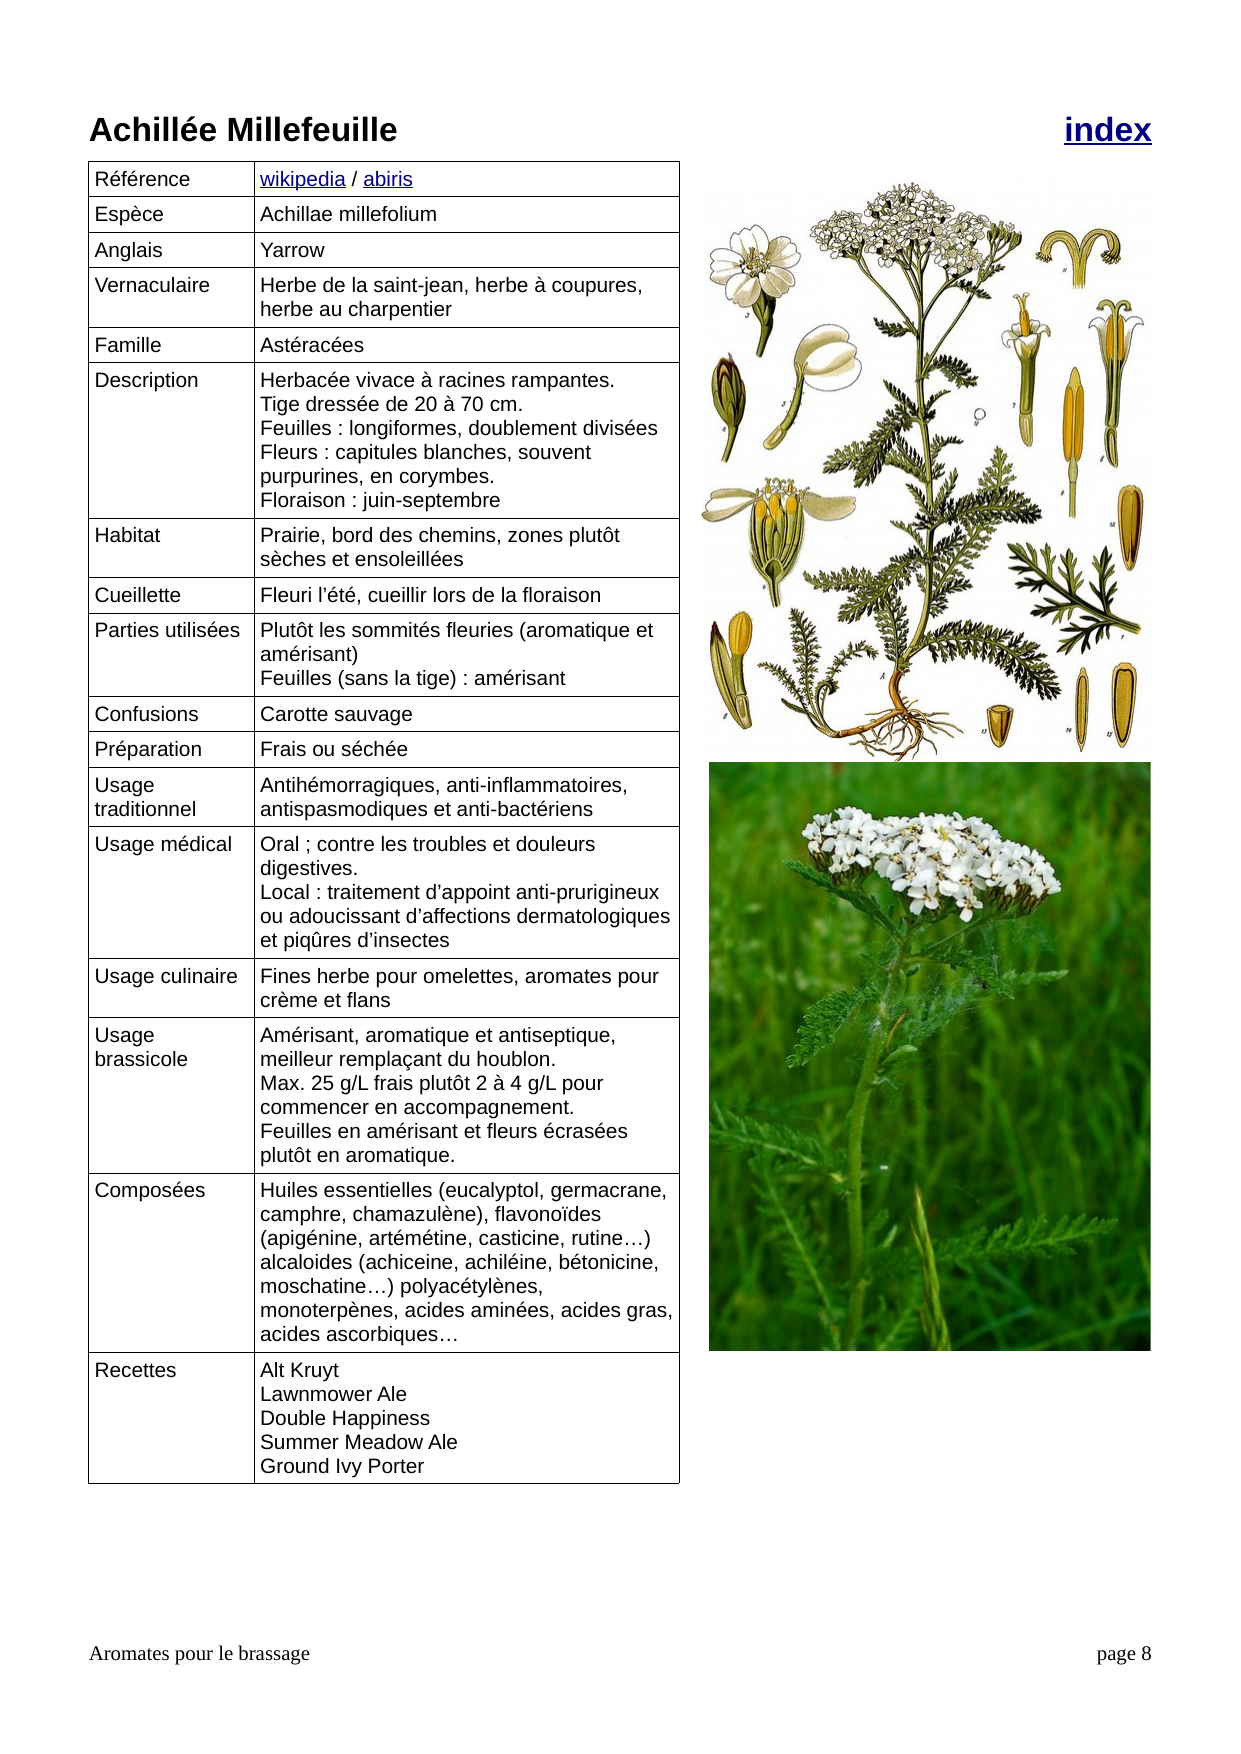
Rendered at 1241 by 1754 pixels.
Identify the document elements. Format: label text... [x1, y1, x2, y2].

table_cell Usage traditionnel [89, 768, 254, 826]
table_cell Herbacée vivace à racines rampantes. Tige dressée de 20 à 70 cm. Feuilles : longiformes, doublement divisées Fleurs : capitules blanches, souvent purpurines, en corymbes. Floraison : juin-septembre [255, 363, 679, 517]
table_cell Usage brassicole [89, 1018, 254, 1172]
table_cell Huiles essentielles (eucalyptol, germacrane, camphre, chamazulène), flavonoïdes (apigénine, artémétine, casticine, rutine…) alcaloides (achiceine, achiléine, bétonicine, moschatine…) polyacétylènes, monoterpènes, acides aminées, acides gras, acides ascorbiques… [255, 1174, 679, 1352]
table_cell Vernaculaire [89, 268, 254, 327]
table_cell Frais ou séchée [255, 732, 679, 767]
picture [701, 179, 1151, 1351]
table_cell Carotte sauvage [255, 697, 679, 731]
table_cell Fleuri l’été, cueillir lors de la floraison [255, 578, 679, 612]
table_cell Prairie, bord des chemins, zones plutôt sèches et ensoleillées [255, 519, 679, 577]
table_cell Usage culinaire [89, 959, 254, 1017]
table_cell Anglais [89, 233, 254, 267]
table_cell Description [89, 363, 254, 517]
table_cell Amérisant, aromatique et antiseptique, meilleur remplaçant du houblon. Max. 25 g/L frais plutôt 2 à 4 g/L pour commencer en accompagnement. Feuilles en amérisant et fleurs écrasées plutôt en aromatique. [255, 1018, 679, 1172]
table_cell Antihémorragiques, anti-inflammatoires, antispasmodiques et anti-bactériens [255, 768, 679, 826]
table_cell Composées [89, 1174, 254, 1352]
table_cell Plutôt les sommités fleuries (aromatique et amérisant) Feuilles (sans la tige) : amérisant [255, 614, 679, 696]
table_cell Habitat [89, 519, 254, 577]
table_cell Fines herbe pour omelettes, aromates pour crème et flans [255, 959, 679, 1017]
table_header wikipedia / abiris [255, 162, 679, 196]
table_cell Confusions [89, 697, 254, 731]
table_cell Parties utilisées [89, 614, 254, 696]
table_cell Yarrow [255, 233, 679, 267]
subtitle Achillée Millefeuille index [88, 109, 1152, 148]
table_cell Usage médical [89, 827, 254, 958]
table_cell Famille [89, 328, 254, 362]
table_cell Oral ; contre les troubles et douleurs digestives. Local : traitement d’appoint anti-prurigineux ou adoucissant d’affections dermatologiques et piqûres d’insectes [255, 827, 679, 958]
table_cell Astéracées [255, 328, 679, 362]
table_header Référence [89, 162, 254, 196]
table_cell Espèce [89, 197, 254, 232]
table_cell Alt Kruyt Lawnmower Ale Double Happiness Summer Meadow Ale Ground Ivy Porter [255, 1353, 679, 1483]
table_cell Recettes [89, 1353, 254, 1483]
table_cell Préparation [89, 732, 254, 767]
table_cell Achillae millefolium [255, 197, 679, 232]
table_cell Cueillette [89, 578, 254, 612]
table_cell Herbe de la saint-jean, herbe à coupures, herbe au charpentier [255, 268, 679, 327]
